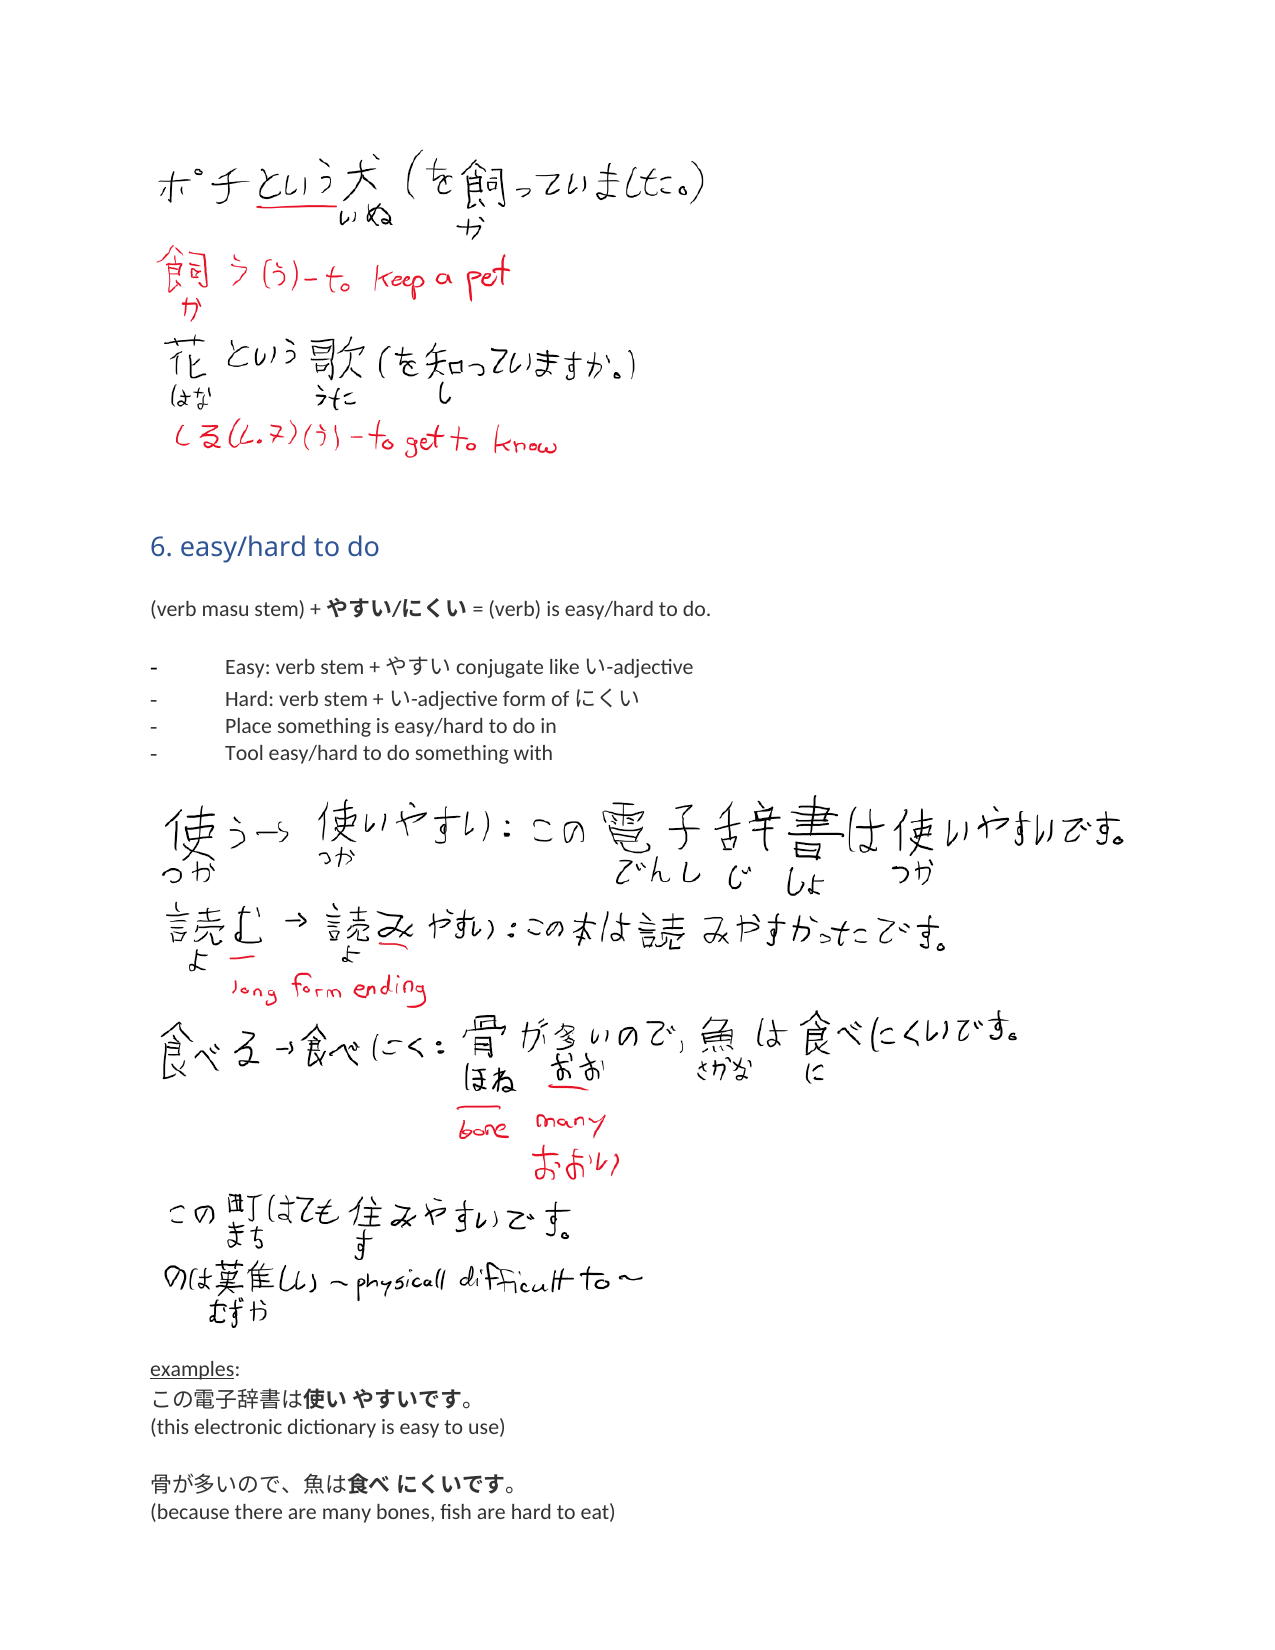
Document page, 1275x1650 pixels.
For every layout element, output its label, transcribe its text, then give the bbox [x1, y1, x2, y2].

picture [150, 792, 1125, 1329]
list Hard: verb stem + い-adjective form of にくい [150, 681, 1125, 712]
list Tool easy/hard to do something with [150, 739, 1125, 766]
list Easy: verb stem + やすい conjugate like い-adjective [150, 649, 1125, 681]
text この電子辞書は使い やすいです。 [150, 1382, 1125, 1413]
text (this electronic dictionary is easy to use) [150, 1413, 1125, 1440]
text examples: [150, 1355, 1125, 1382]
list Place something is easy/hard to do in [150, 712, 1125, 739]
picture [150, 149, 710, 470]
text (verb masu stem) + やすい/にくい = (verb) is easy/hard to do. [150, 591, 1125, 622]
text (because there are many bones, fish are hard to eat) [150, 1498, 1125, 1525]
subtitle 6. easy/hard to do [150, 527, 1125, 564]
text 骨が多いので、魚は食べ にくいです。 [150, 1467, 1125, 1498]
